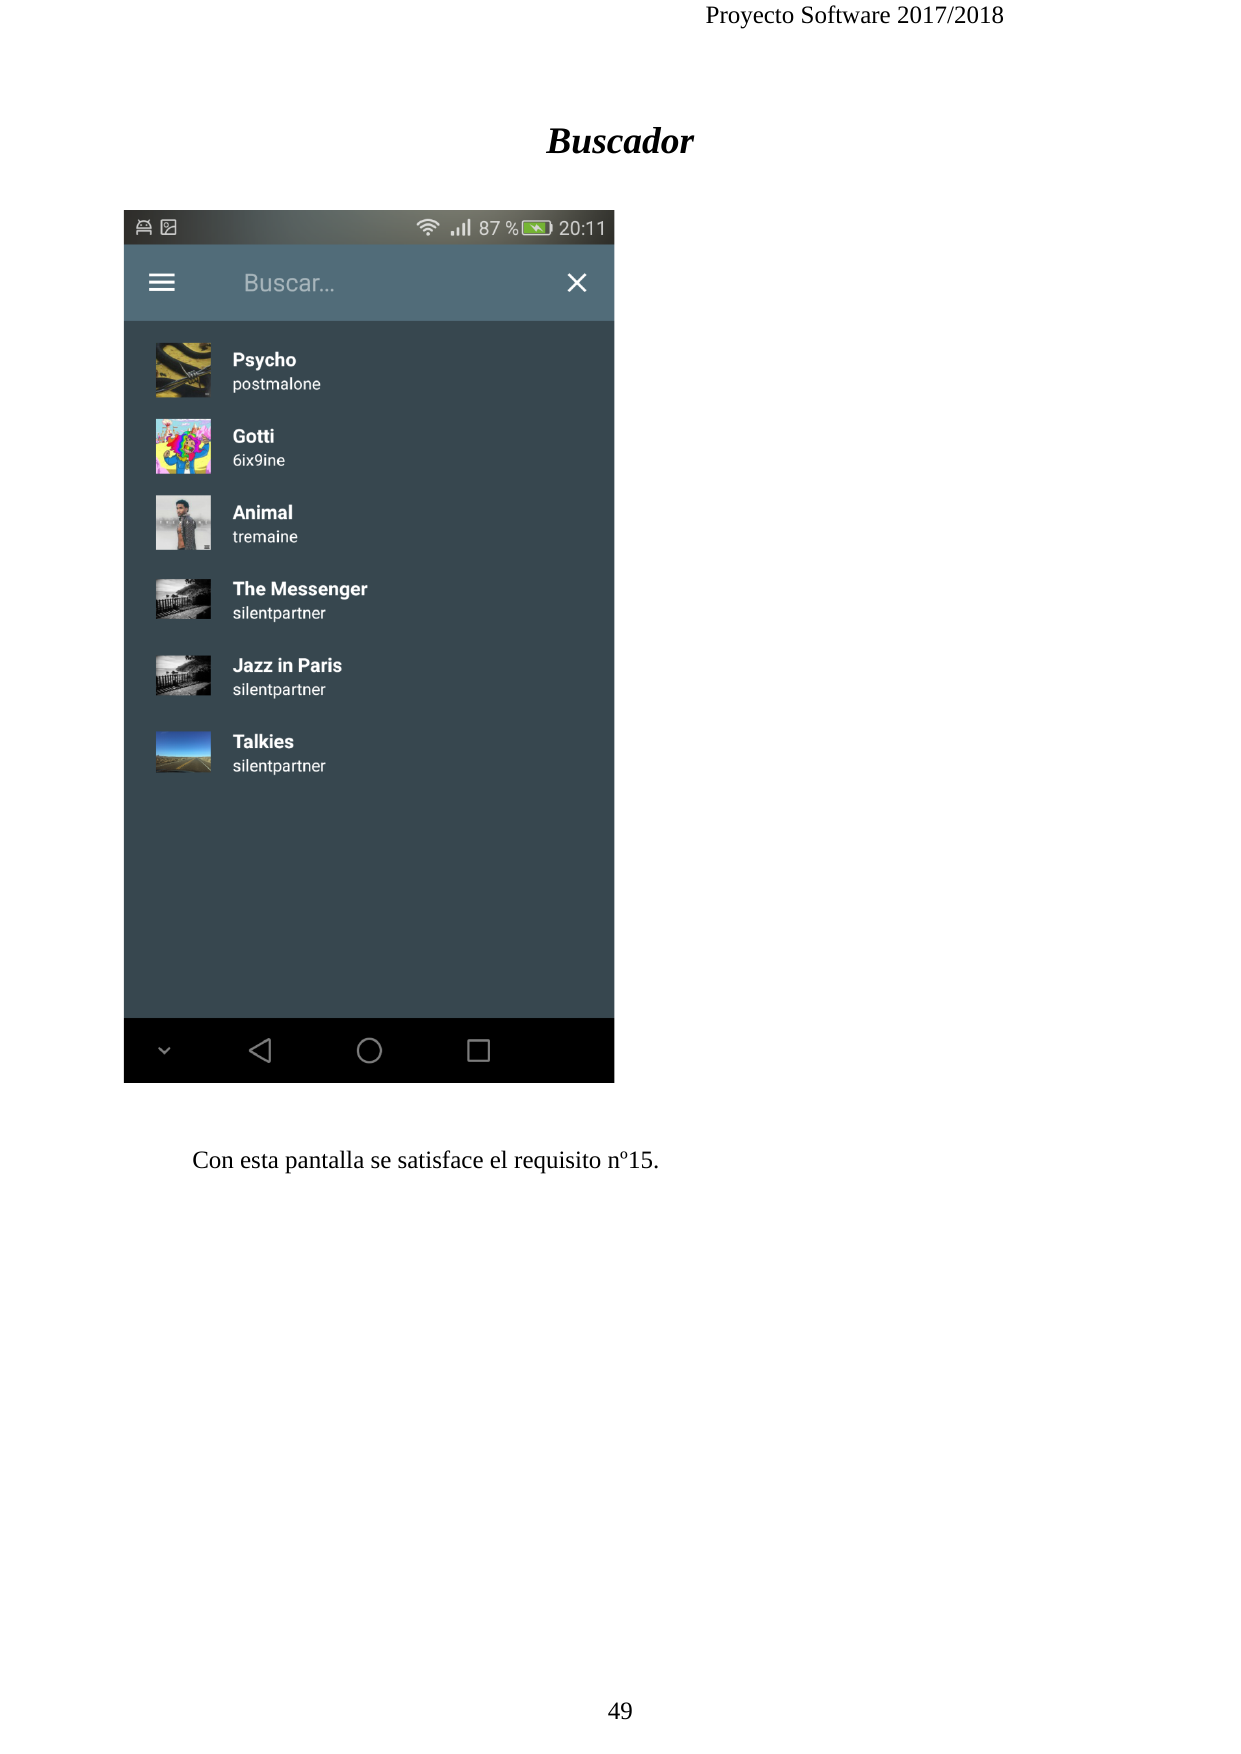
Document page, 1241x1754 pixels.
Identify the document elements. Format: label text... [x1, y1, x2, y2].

text Con esta pantalla se satisface el requisito nº15. [118, 1145, 1122, 1174]
subtitle Buscador [118, 118, 1122, 161]
table_header [620, 204, 1122, 1117]
picture [123, 210, 615, 1083]
table_header [118, 204, 620, 1117]
